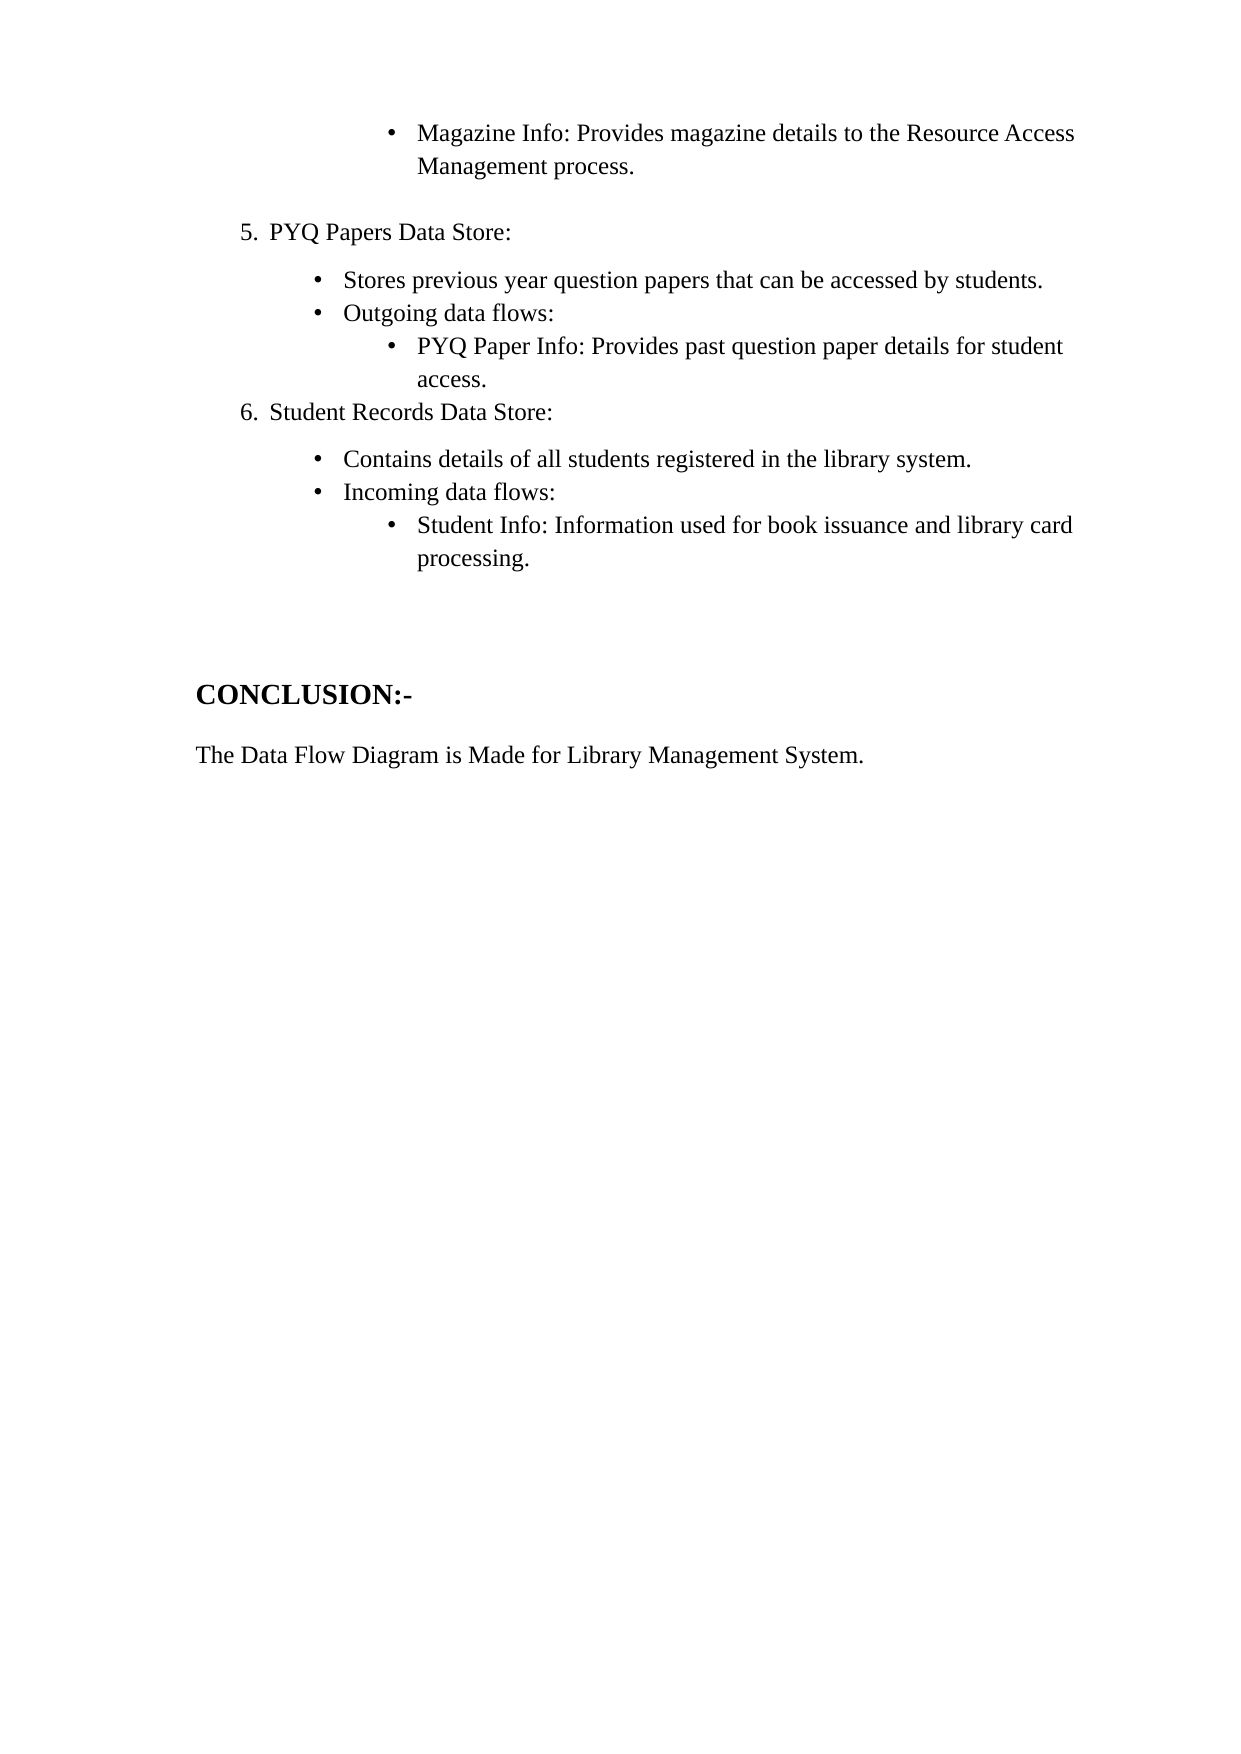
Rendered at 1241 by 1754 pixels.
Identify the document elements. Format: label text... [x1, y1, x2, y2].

list Student Info: Information used for book issuance and library card processing. [387, 511, 1123, 572]
list Contains details of all students registered in the library system. [313, 444, 1123, 473]
list PYQ Papers Data Store: [240, 217, 1123, 246]
list Magazine Info: Provides magazine details to the Resource Access Management process. [387, 118, 1123, 180]
list Incoming data flows: [313, 477, 1123, 506]
text The Data Flow Diagram is Made for Library Management System. [195, 740, 1123, 768]
text CONCLUSION:- [195, 677, 1123, 711]
list Outgoing data flows: [313, 298, 1123, 327]
list Student Records Data Store: [240, 397, 1123, 426]
list Stores previous year question papers that can be accessed by students. [313, 265, 1123, 293]
list PYQ Paper Info: Provides past question paper details for student access. [387, 331, 1123, 393]
